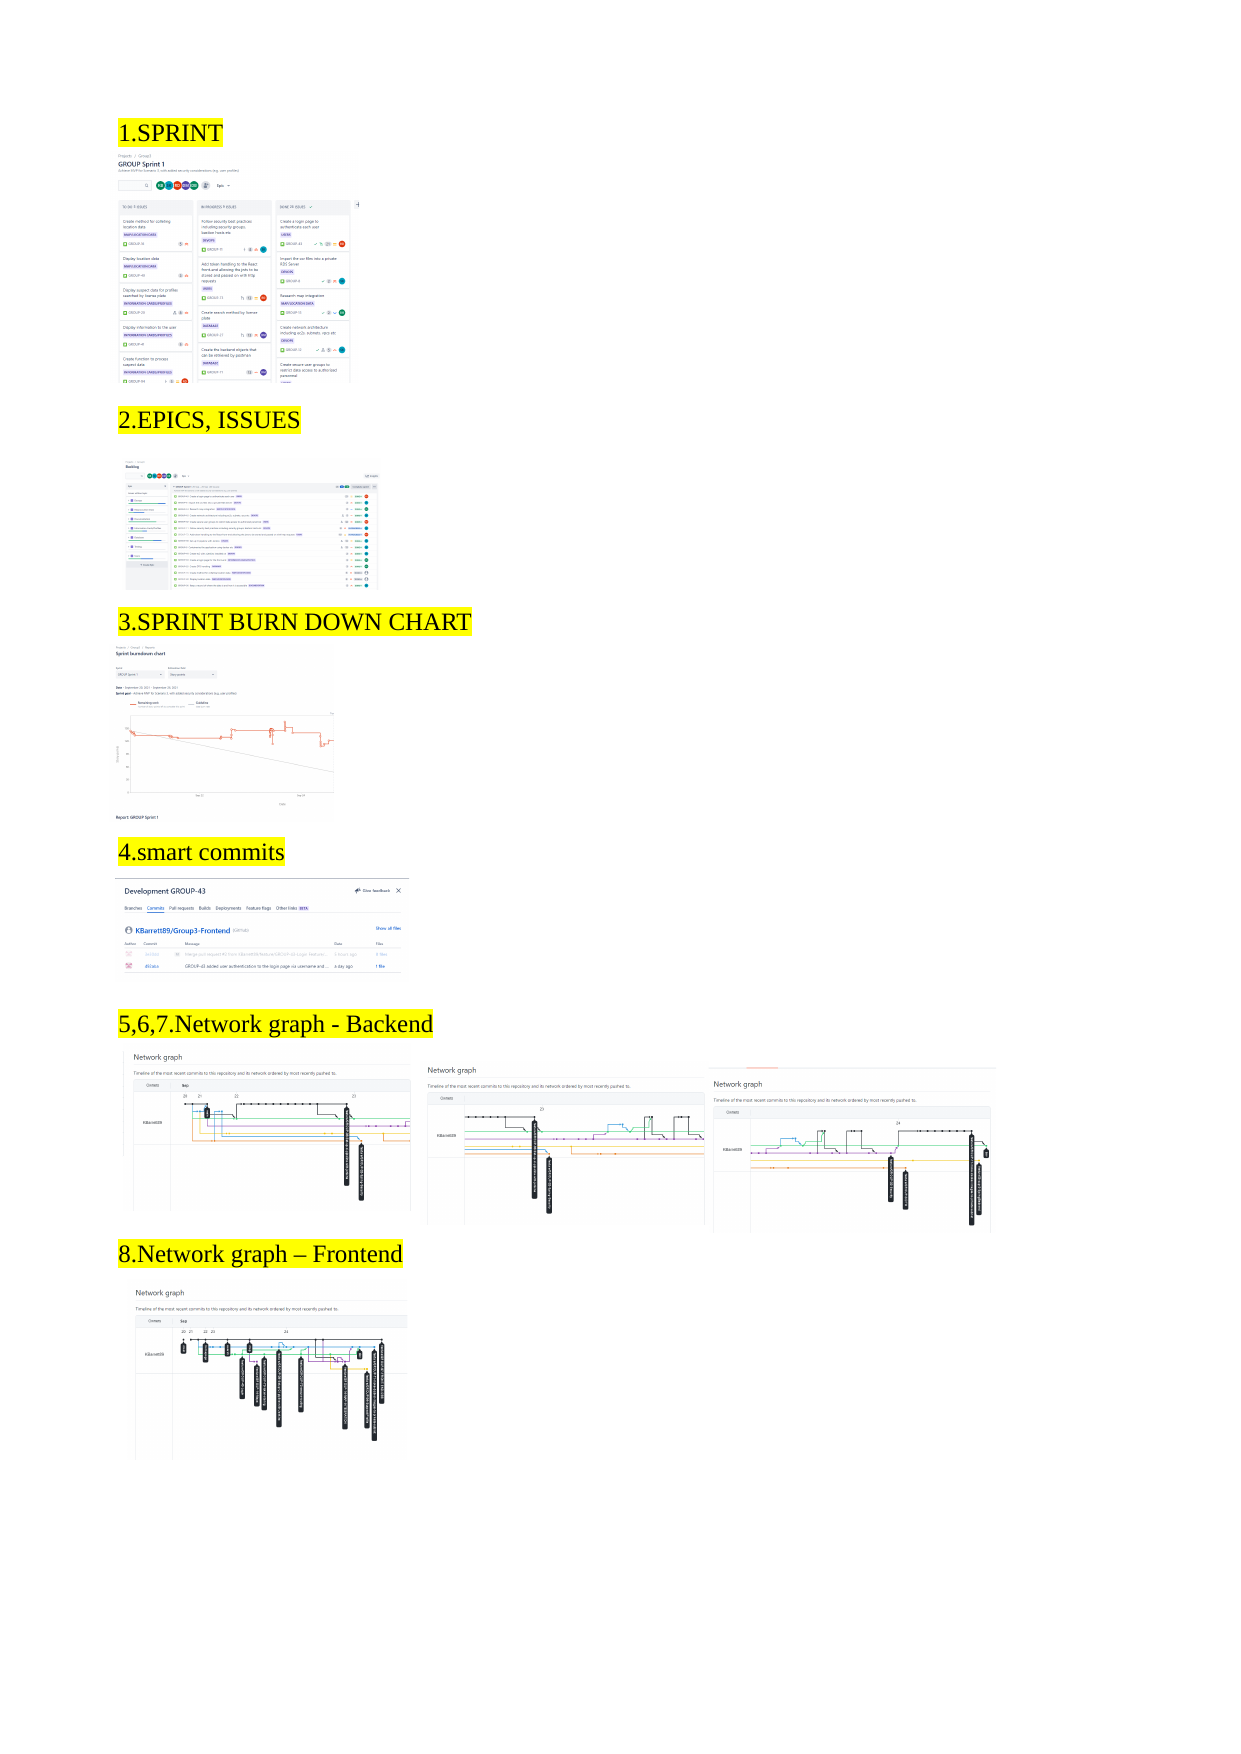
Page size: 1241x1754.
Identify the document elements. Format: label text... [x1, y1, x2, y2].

text 5,6,7.Network graph - Backend [118, 1009, 1122, 1038]
picture [122, 458, 182, 590]
text 4.smart commits [118, 837, 1122, 866]
text 8.Network graph – Frontend [118, 1239, 1122, 1268]
picture [728, 1067, 809, 1233]
picture [110, 151, 144, 383]
picture [109, 644, 143, 822]
picture [139, 1043, 221, 1211]
picture [439, 1061, 520, 1225]
text 3.SPRINT BURN DOWN CHART [118, 607, 1122, 636]
text 1.SPRINT [118, 118, 1122, 147]
picture [115, 878, 193, 937]
picture [144, 1279, 222, 1460]
text 2.EPICS, ISSUES [118, 406, 1122, 434]
